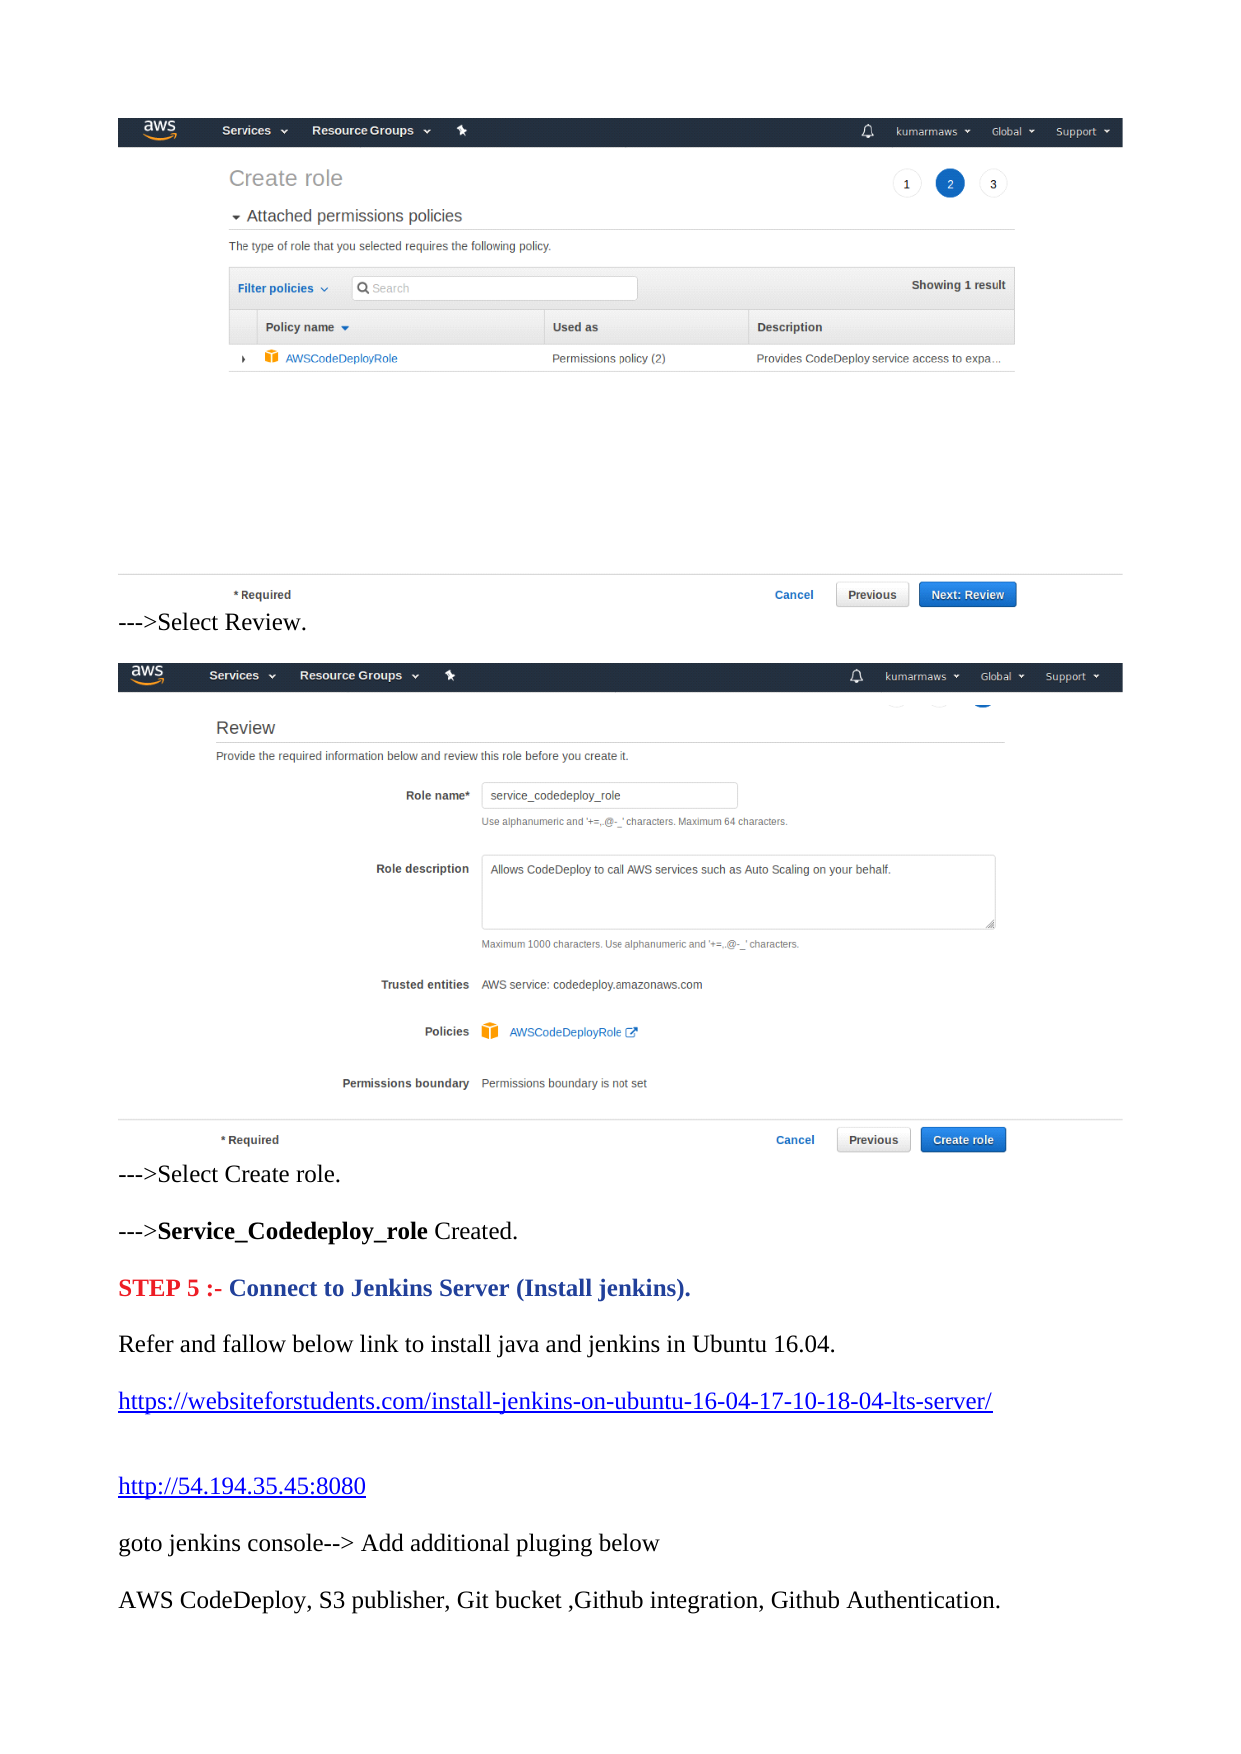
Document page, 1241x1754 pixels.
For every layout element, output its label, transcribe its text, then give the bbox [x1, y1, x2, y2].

text STEP 5 :- Connect to Jenkins Server (Install jenkins). [118, 1273, 1122, 1302]
text --->Select Create role. [118, 1160, 1122, 1188]
text Refer and fallow below link to install java and jenkins in Ubuntu 16.04. [118, 1329, 1122, 1358]
text --->Select Review. [118, 608, 1122, 636]
text https://websiteforstudents.com/install-jenkins-on-ubuntu-16-04-17-10-18-04-lts-server/ [118, 1386, 1122, 1415]
text goto jenkins console--> Add additional pluging below [118, 1528, 1122, 1557]
text --->Service_Codedeploy_role Created. [118, 1216, 1122, 1245]
text http://54.194.35.45:8080 [118, 1471, 1122, 1500]
text AWS CodeDeploy, S3 publisher, Git bucket ,Github integration, Github Authentication. [118, 1585, 1122, 1613]
